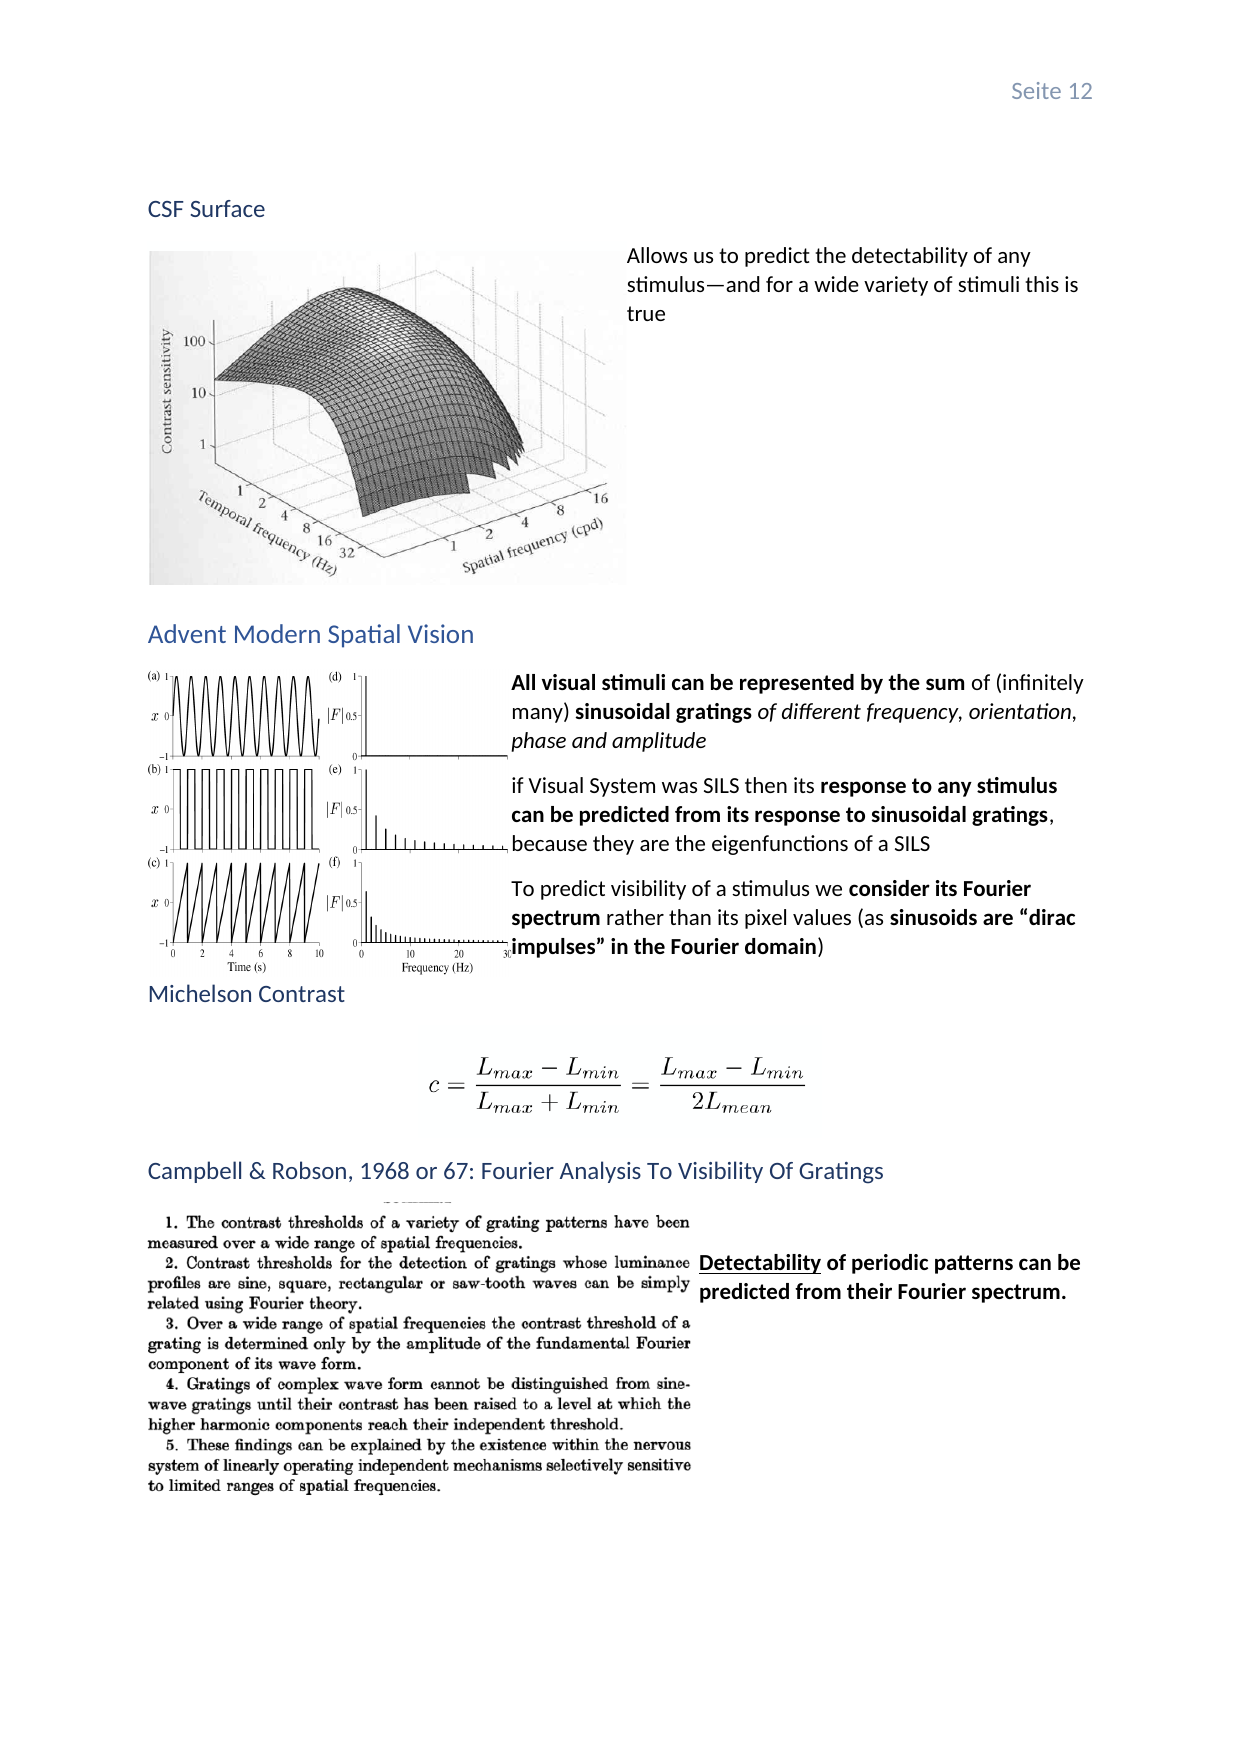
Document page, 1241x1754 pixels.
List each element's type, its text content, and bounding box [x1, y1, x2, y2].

text if Visual System was SILS then its response to any stimulus can be predicted from its response to sinusoidal gratings, because they are the eigenfunctions of a SILS [512, 771, 1093, 857]
text Detectability of periodic patterns can be predicted from their Fourier spectrum. [699, 1248, 1093, 1305]
subtitle CSF Surface [148, 193, 1093, 224]
text To predict visibility of a stimulus we consider its Fourier spectrum rather than its pixel values (as sinusoids are “dirac impulses” in the Fourier domain) [512, 874, 1093, 960]
text All visual stimuli can be represented by the sum of (infinitely many) sinusoidal gratings of different frequency, orientation, phase and amplitude [148, 668, 1093, 754]
subtitle Campbell & Robson, 1968 or 67: Fourier Analysis To Visibility Of Gratings [148, 1155, 1093, 1186]
subtitle Advent Modern Spatial Vision [148, 617, 1093, 651]
text Allows us to predict the detectability of any stimulus—and for a wide variety of stimuli this is true [627, 241, 1093, 327]
subtitle Michelson Contrast [148, 978, 1093, 1008]
